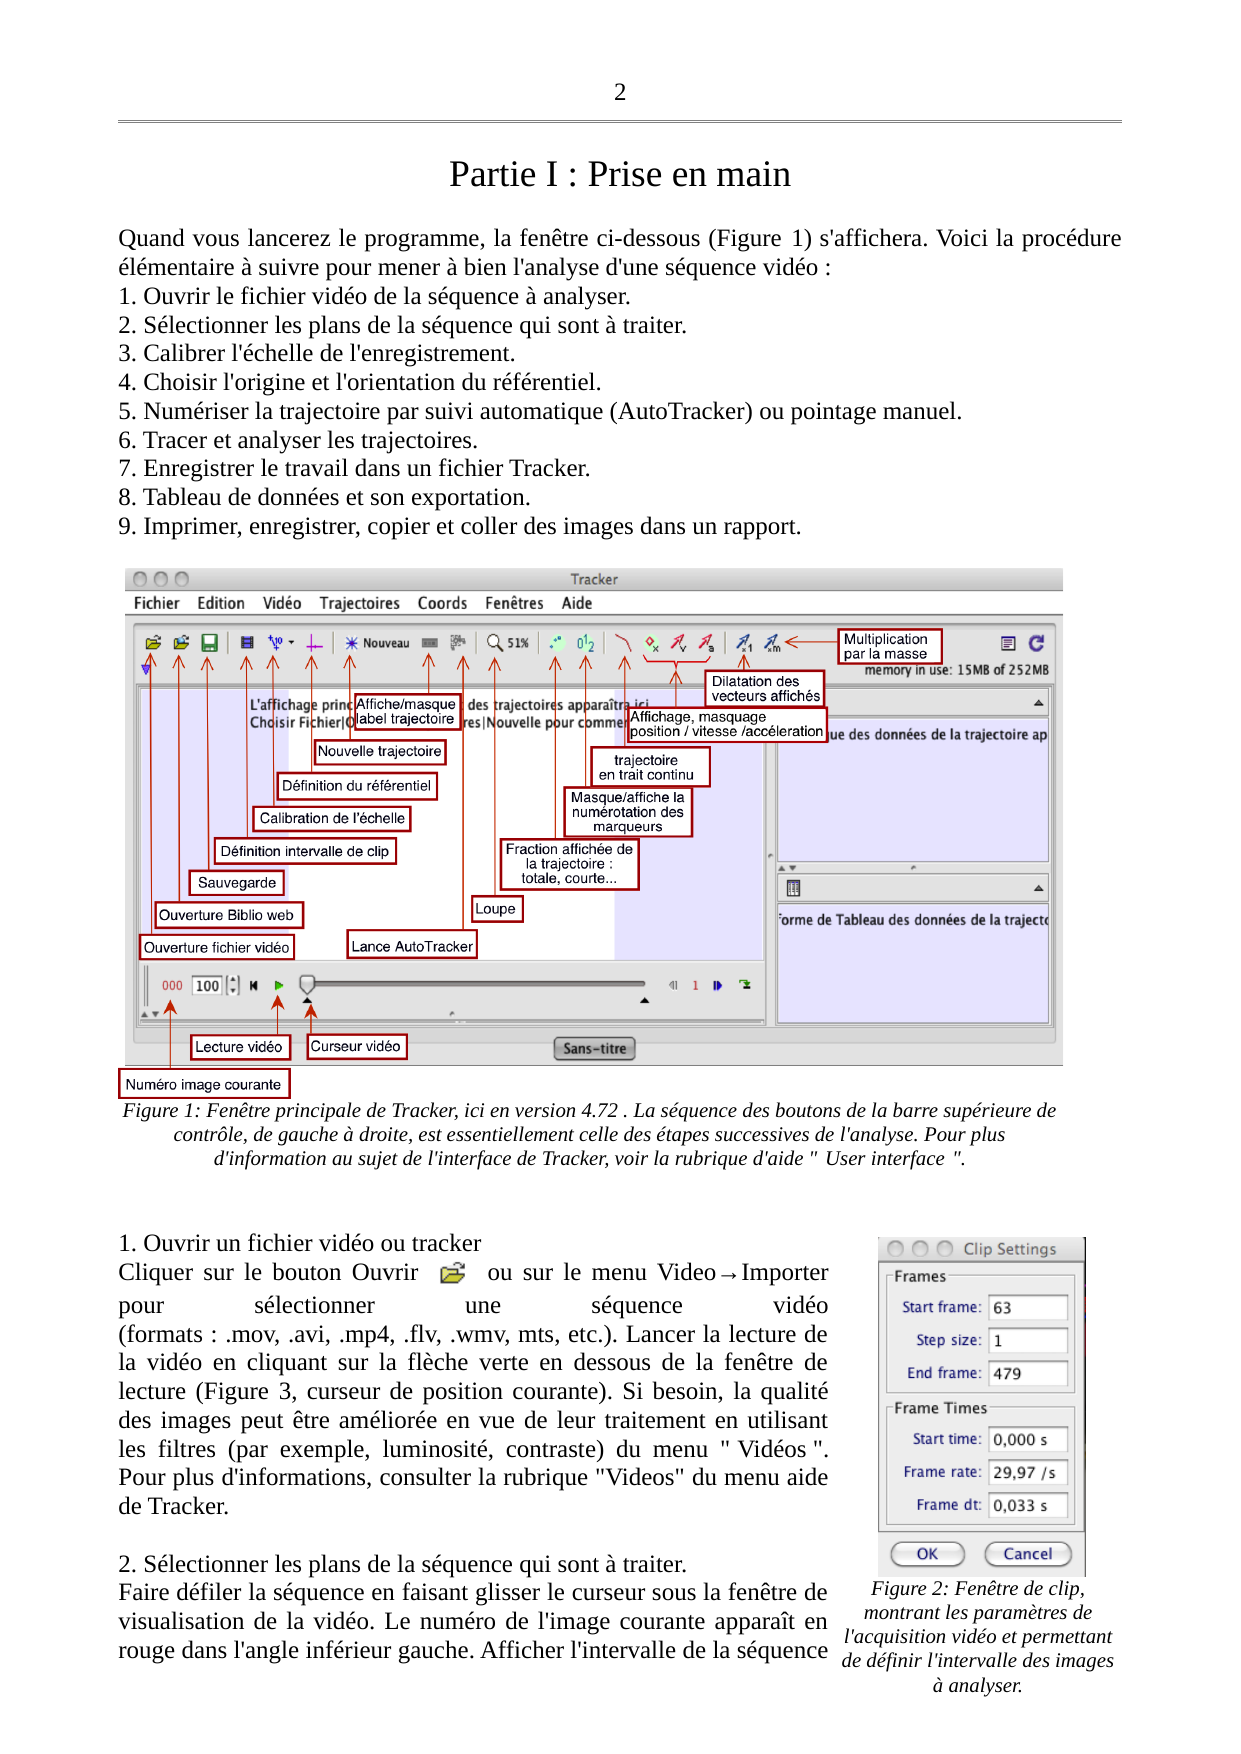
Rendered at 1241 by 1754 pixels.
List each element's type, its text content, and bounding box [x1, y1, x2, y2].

text 9. Imprimer, enregistrer, copier et coller des images dans un rapport. [118, 511, 1122, 540]
picture [118, 567, 1064, 1099]
picture [439, 1261, 465, 1284]
text Partie I : Prise en main [118, 152, 1122, 195]
text 1. Ouvrir un fichier vidéo ou tracker [118, 1228, 1122, 1257]
text 7. Enregistrer le travail dans un fichier Tracker. [118, 453, 1122, 482]
text Figure 1: Fenêtre principale de Tracker, ici en version 4.72 . La séquence des boutons de la barre supérieure de contrôle, de gauche à droite, est essentiellement celle des étapes successives de l'analyse. Pour plus d'information au sujet de l'interface de Tracker, voir la rubrique d'aide " User interface ". [118, 1099, 1063, 1170]
text 5. Numériser la trajectoire par suivi automatique (AutoTracker) ou pointage manuel. [118, 396, 1122, 425]
picture [878, 1237, 1086, 1577]
text 1. Ouvrir le fichier vidéo de la séquence à analyser. [118, 281, 1122, 310]
text Cliquer sur le bouton Ouvrir ou sur le menu Video→Importer pour sélectionner une séquence vidéo (formats : .mov, .avi, .mp4, .flv, .wmv, mts, etc.). Lancer la lecture de la vidéo en cliquant sur la flèche verte en dessous de la fenêtre de lecture (Figure 3, curseur de position courante). Si besoin, la qualité des images peut être améliorée en vue de leur traitement en utilisant les filtres (par exemple, luminosité, contraste) du menu " Vidéos ". Pour plus d'informations, consulter la rubrique "Videos" du menu aide de Tracker. [118, 1257, 841, 1520]
text 8. Tableau de données et son exportation. [118, 482, 1122, 511]
text 4. Choisir l'origine et l'orientation du référentiel. [118, 367, 1122, 396]
text Faire défiler la séquence en faisant glisser le curseur sous la fenêtre de visualisation de la vidéo. Le numéro de l'image courante apparaît en rouge dans l'angle inférieur gauche. Afficher l'intervalle de la séquence [118, 1577, 841, 1664]
text 3. Calibrer l'échelle de l'enregistrement. [118, 338, 1122, 367]
text 6. Tracer et analyser les trajectoires. [118, 425, 1122, 453]
text Figure 2: Fenêtre de clip, montrant les paramètres de l'acquisition vidéo et permettant de définir l'intervalle des images à analyser. [841, 1250, 1117, 1697]
text 2. Sélectionner les plans de la séquence qui sont à traiter. [118, 1549, 841, 1577]
text Quand vous lancerez le programme, la fenêtre ci-dessous (Figure 1) s'affichera. Voici la procédure élémentaire à suivre pour mener à bien l'analyse d'une séquence vidéo : [118, 223, 1122, 281]
text 2. Sélectionner les plans de la séquence qui sont à traiter. [118, 310, 1122, 338]
